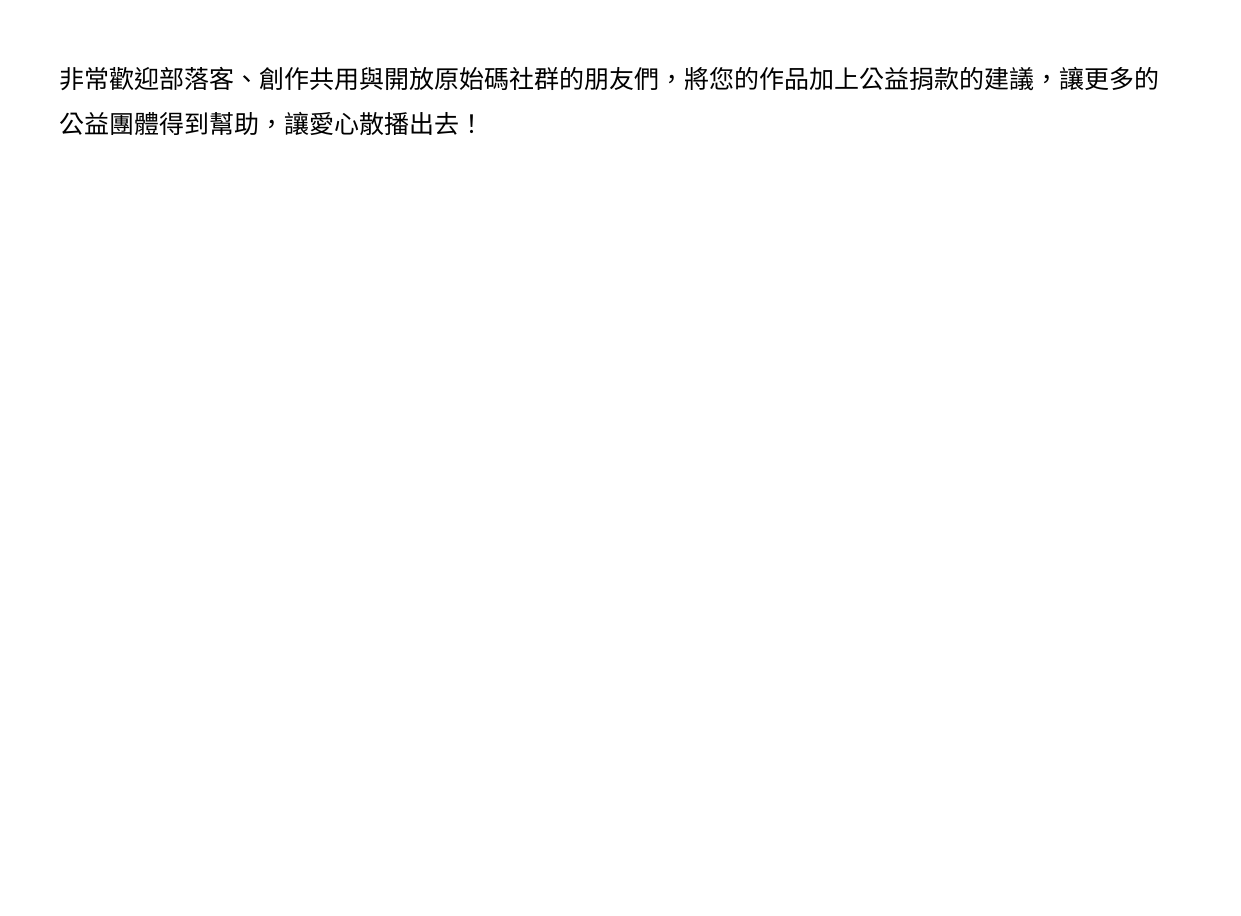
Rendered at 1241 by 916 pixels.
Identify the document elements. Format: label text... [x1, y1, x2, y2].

text 非常歡迎部落客、創作共用與開放原始碼社群的朋友們，將您的作品加上公益捐款的建議，讓更多的公益團體得到幫助，讓愛心散播出去！ [59, 59, 1181, 141]
